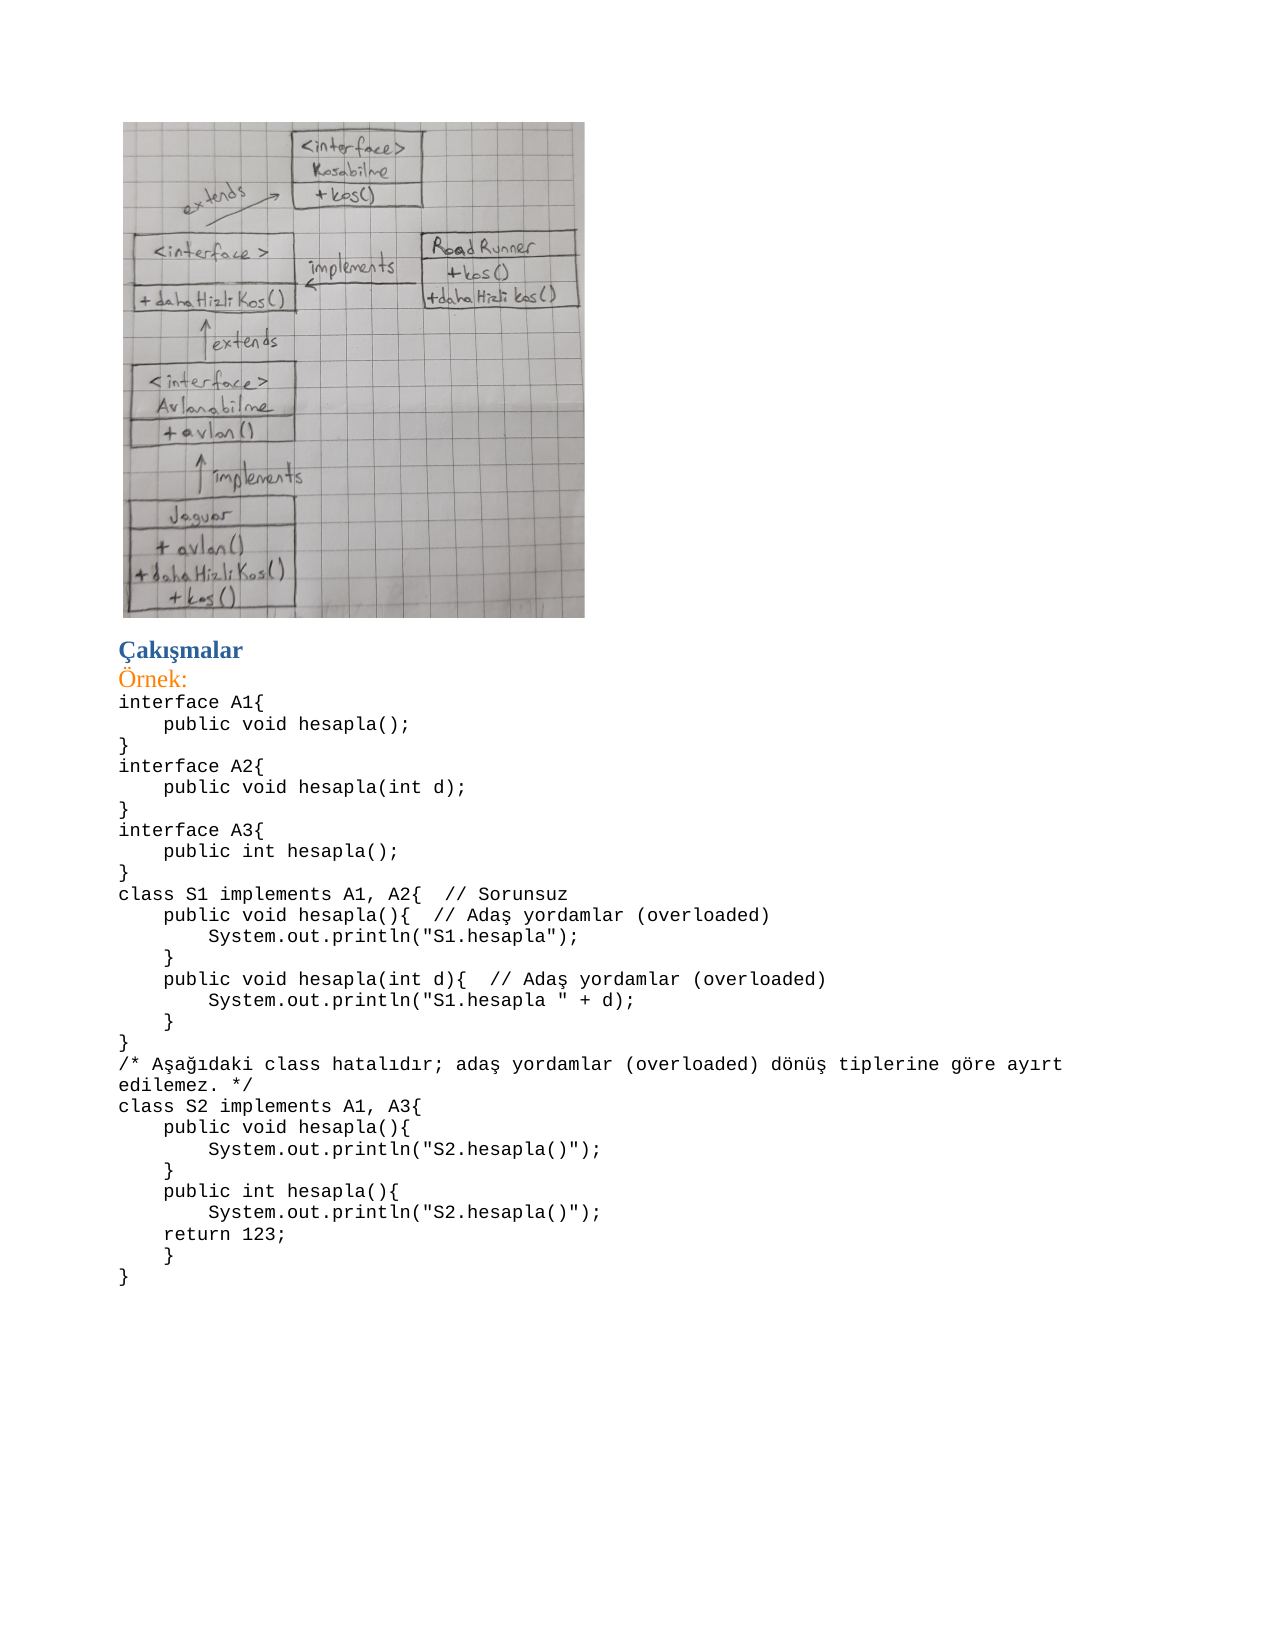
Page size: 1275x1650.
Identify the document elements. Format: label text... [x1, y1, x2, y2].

text } [118, 736, 1157, 757]
picture [123, 122, 585, 618]
text Örnek: [118, 664, 1157, 693]
text System.out.println("S1.hesapla"); [118, 927, 1157, 948]
text public void hesapla(int d); [118, 778, 1157, 799]
text interface A3{ [118, 821, 1157, 842]
text } [118, 1267, 1157, 1288]
text System.out.println("S1.hesapla " + d); [118, 991, 1157, 1012]
text /* Aşağıdaki class hatalıdır; adaş yordamlar (overloaded) dönüş tiplerine göre ayırt edilemez. */ [118, 1054, 1157, 1097]
text public void hesapla(); [118, 714, 1157, 736]
text public void hesapla(){ [118, 1118, 1157, 1139]
text class S2 implements A1, A3{ [118, 1097, 1157, 1118]
text public int hesapla(){ [118, 1182, 1157, 1203]
text public int hesapla(); [118, 842, 1157, 863]
text class S1 implements A1, A2{ // Sorunsuz [118, 884, 1157, 906]
text } [118, 799, 1157, 821]
text System.out.println("S2.hesapla()"); [118, 1139, 1157, 1161]
text Çakışmalar [118, 636, 1157, 664]
text } [118, 1033, 1157, 1054]
text } [118, 1161, 1157, 1182]
text interface A2{ [118, 757, 1157, 778]
text return 123; [118, 1224, 1157, 1246]
text } [118, 863, 1157, 884]
text System.out.println("S2.hesapla()"); [118, 1203, 1157, 1224]
text public void hesapla(int d){ // Adaş yordamlar (overloaded) [118, 969, 1157, 991]
text } [118, 948, 1157, 969]
text public void hesapla(){ // Adaş yordamlar (overloaded) [118, 906, 1157, 927]
text } [118, 1246, 1157, 1267]
text } [118, 1012, 1157, 1033]
text interface A1{ [118, 693, 1157, 714]
